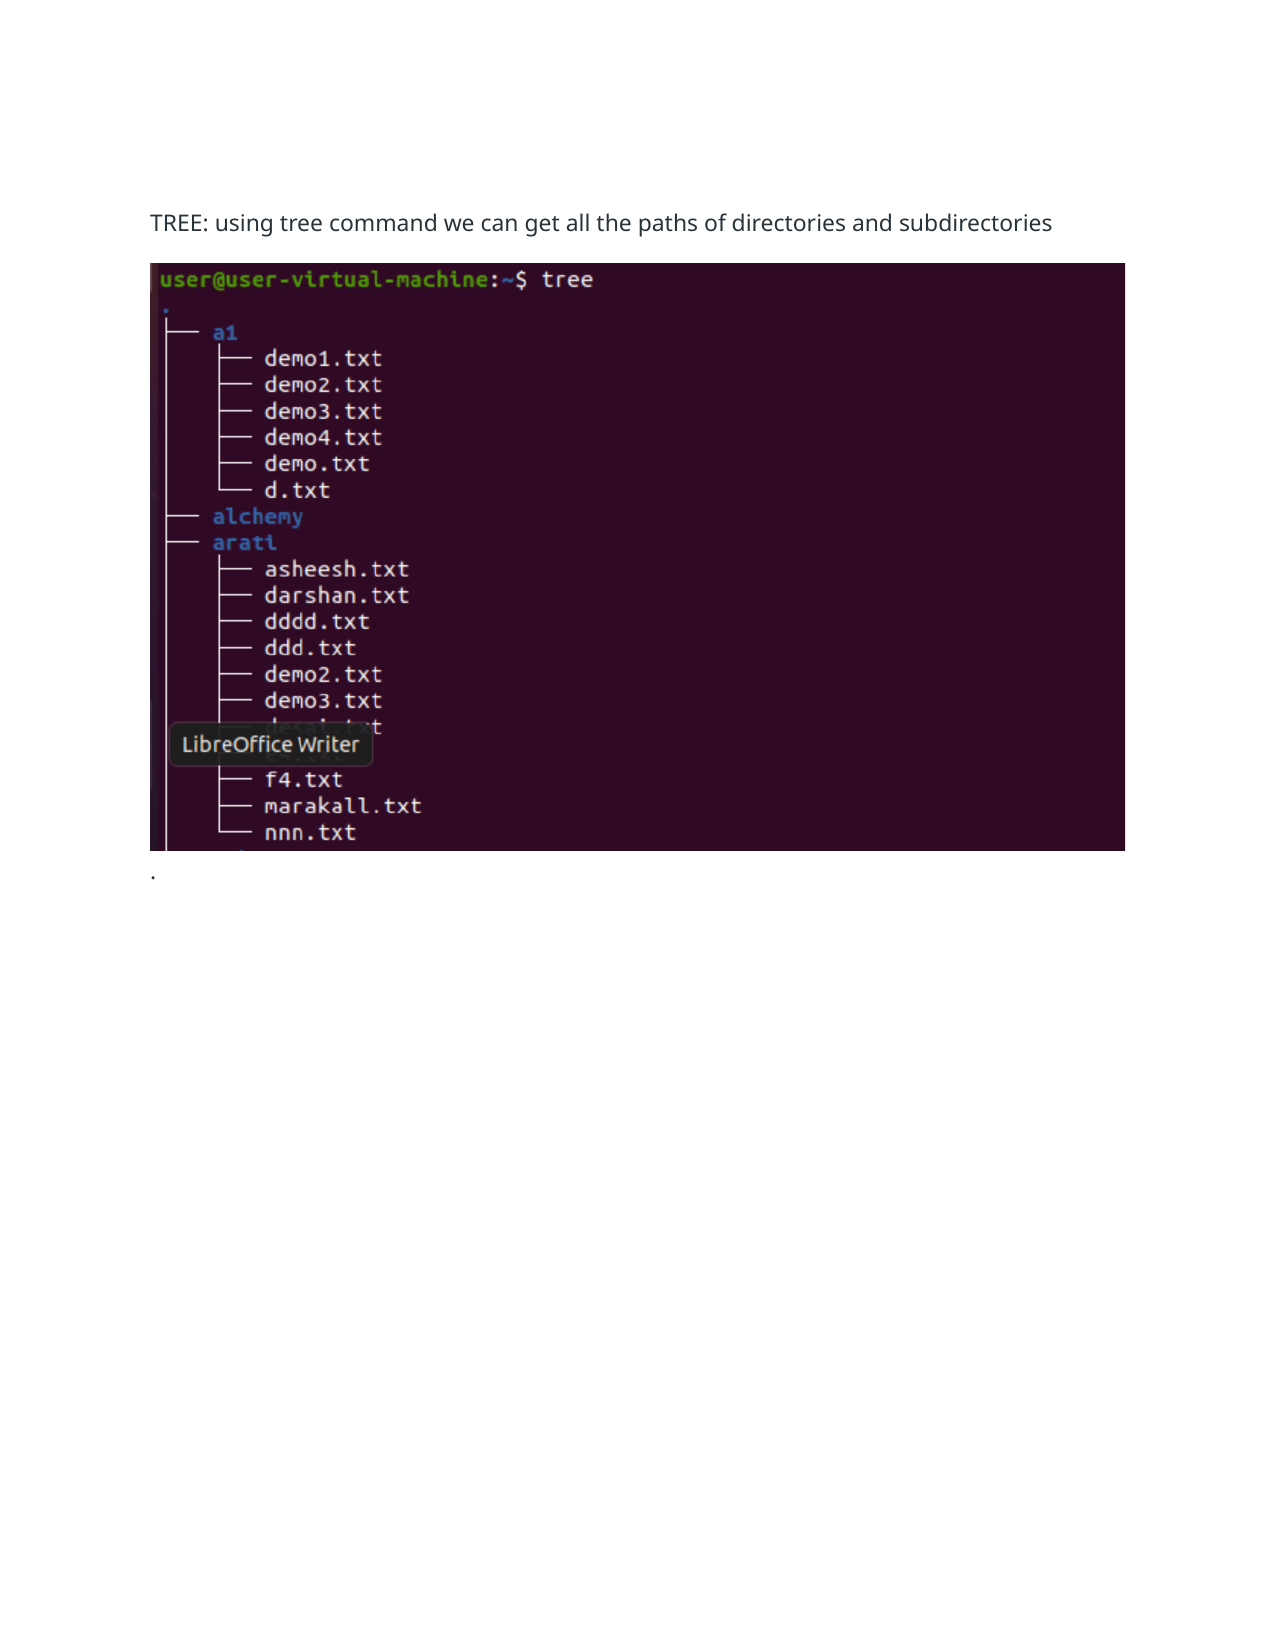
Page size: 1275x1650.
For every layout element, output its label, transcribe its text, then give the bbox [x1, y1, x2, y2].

text TREE: using tree command we can get all the paths of directories and subdirectories [150, 207, 1125, 238]
picture [150, 263, 1125, 851]
text . [150, 851, 1125, 886]
